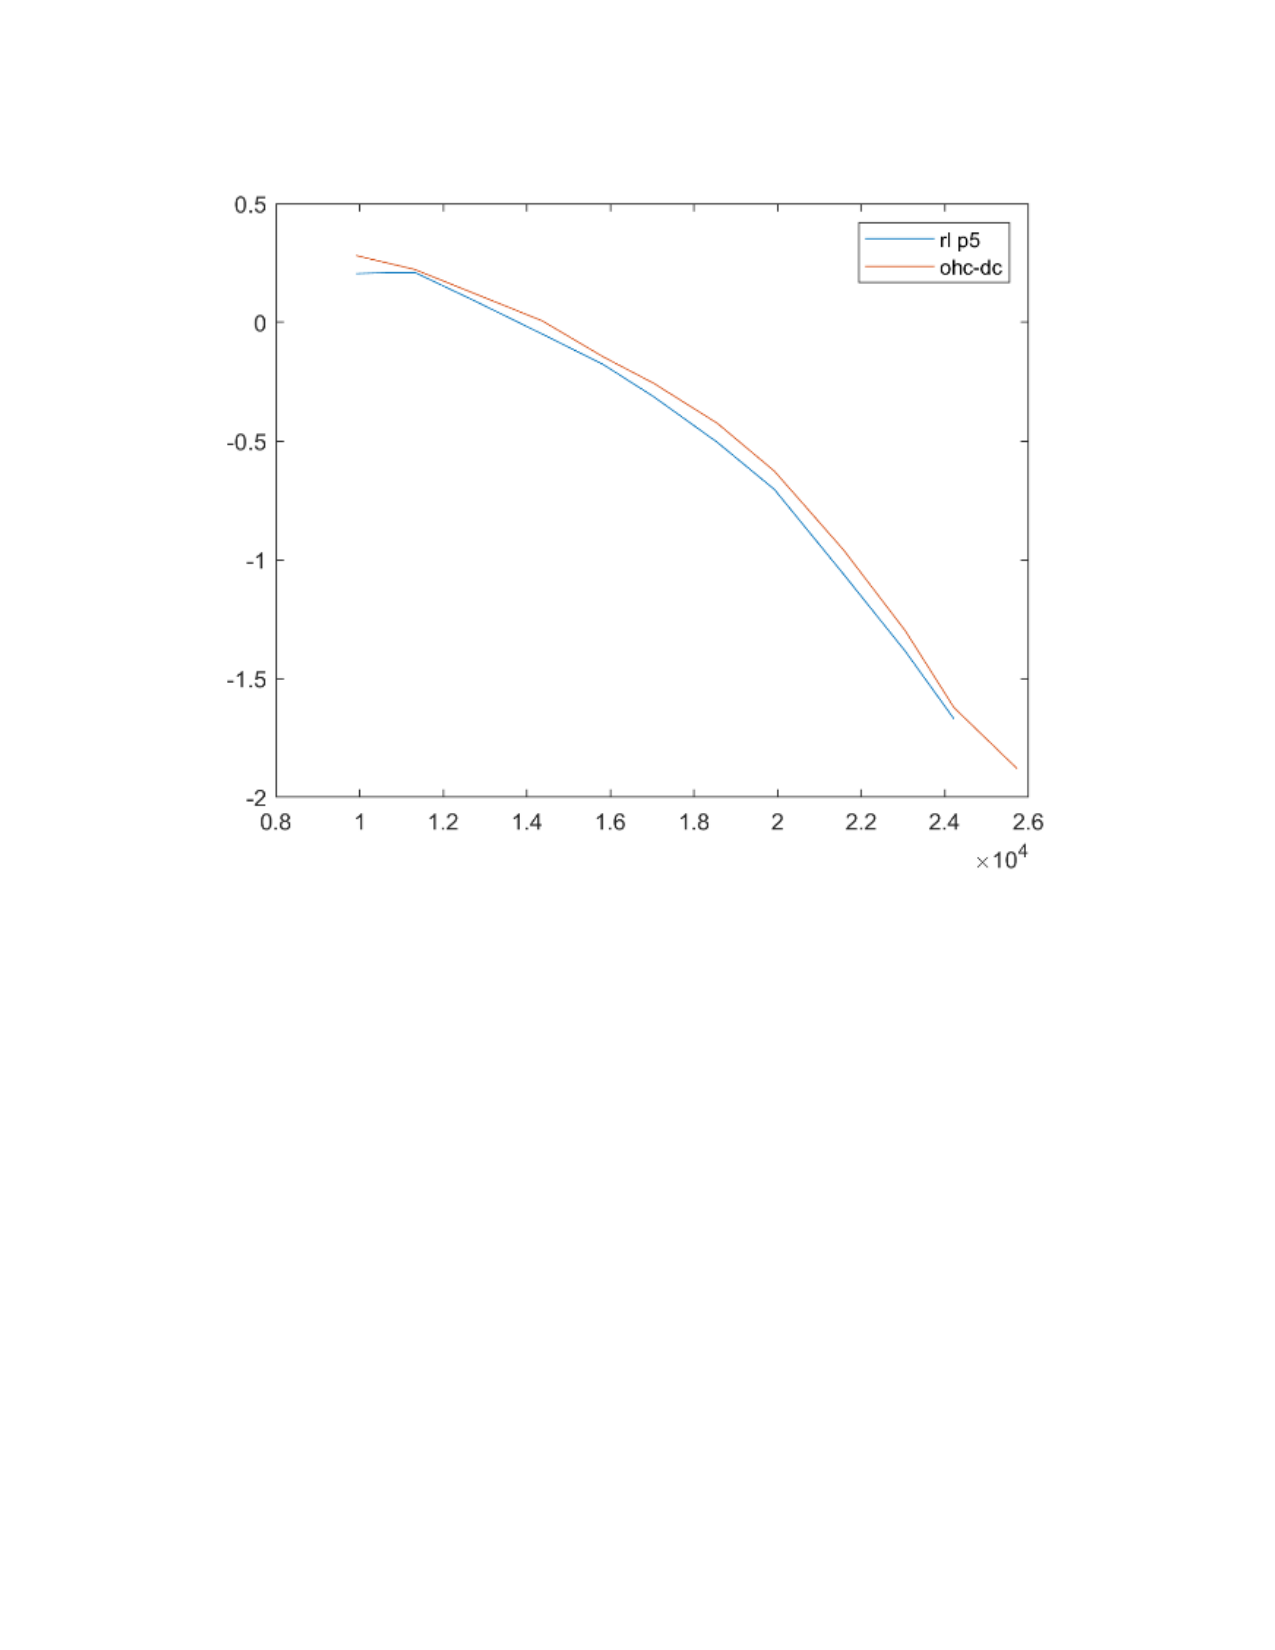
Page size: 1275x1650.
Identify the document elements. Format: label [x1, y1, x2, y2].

picture [150, 150, 1121, 878]
